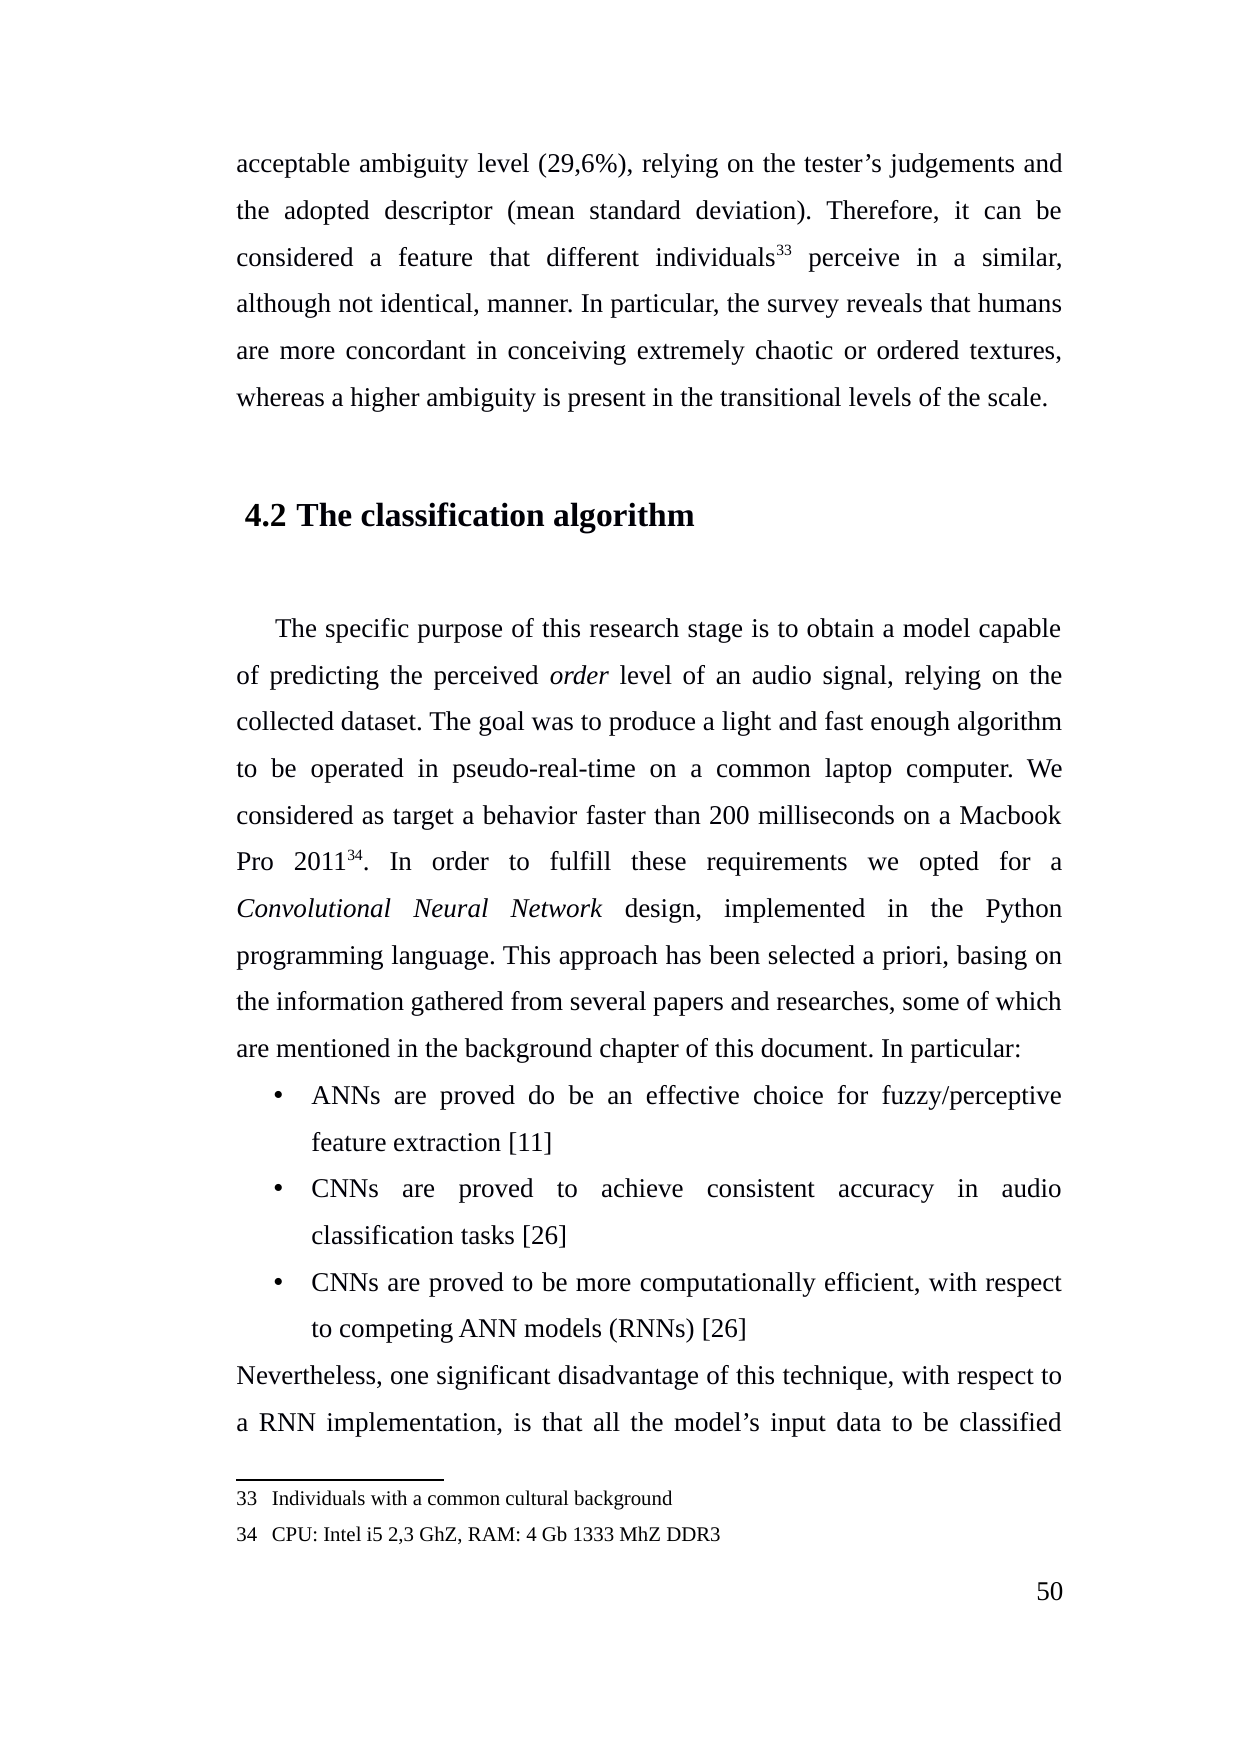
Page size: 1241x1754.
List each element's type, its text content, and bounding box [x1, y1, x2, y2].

list ANNs are proved do be an effective choice for fuzzy/perceptive feature extraction [11] [274, 1079, 1063, 1157]
list CNNs are proved to be more computationally efficient, with respect to competing ANN models (RNNs) [26] [274, 1266, 1063, 1344]
text Nevertheless, one significant disadvantage of this technique, with respect to a RNN implementation, is that all the model’s input data to be classified [236, 1359, 1063, 1437]
text The specific purpose of this research stage is to obtain a model capable of predicting the perceived order level of an audio signal, relying on the collected dataset. The goal was to produce a light and fast enough algorithm to be operated in pseudo-real-time on a common laptop computer. We considered as target a behavior faster than 200 milliseconds on a Macbook Pro 2011. In order to fulfill these requirements we opted for a Convolutional Neural Network design, implemented in the Python programming language. This approach has been selected a priori, basing on the information gathered from several papers and researches, some of which are mentioned in the background chapter of this document. In particular: [236, 612, 1063, 1063]
text Individuals with a common cultural background [236, 1486, 1063, 1510]
subtitle The classification algorithm [236, 495, 1063, 534]
text acceptable ambiguity level (29,6%), relying on the tester’s judgements and the adopted descriptor (mean standard deviation). Therefore, it can be considered a feature that different individuals perceive in a similar, although not identical, manner. In particular, the survey reveals that humans are more concordant in conceiving extremely chaotic or ordered textures, whereas a higher ambiguity is present in the transitional levels of the scale. [236, 148, 1063, 412]
list CNNs are proved to achieve consistent accuracy in audio classification tasks [26] [274, 1172, 1063, 1250]
text CPU: Intel i5 2,3 GhZ, RAM: 4 Gb 1333 MhZ DDR3 [236, 1522, 1063, 1546]
